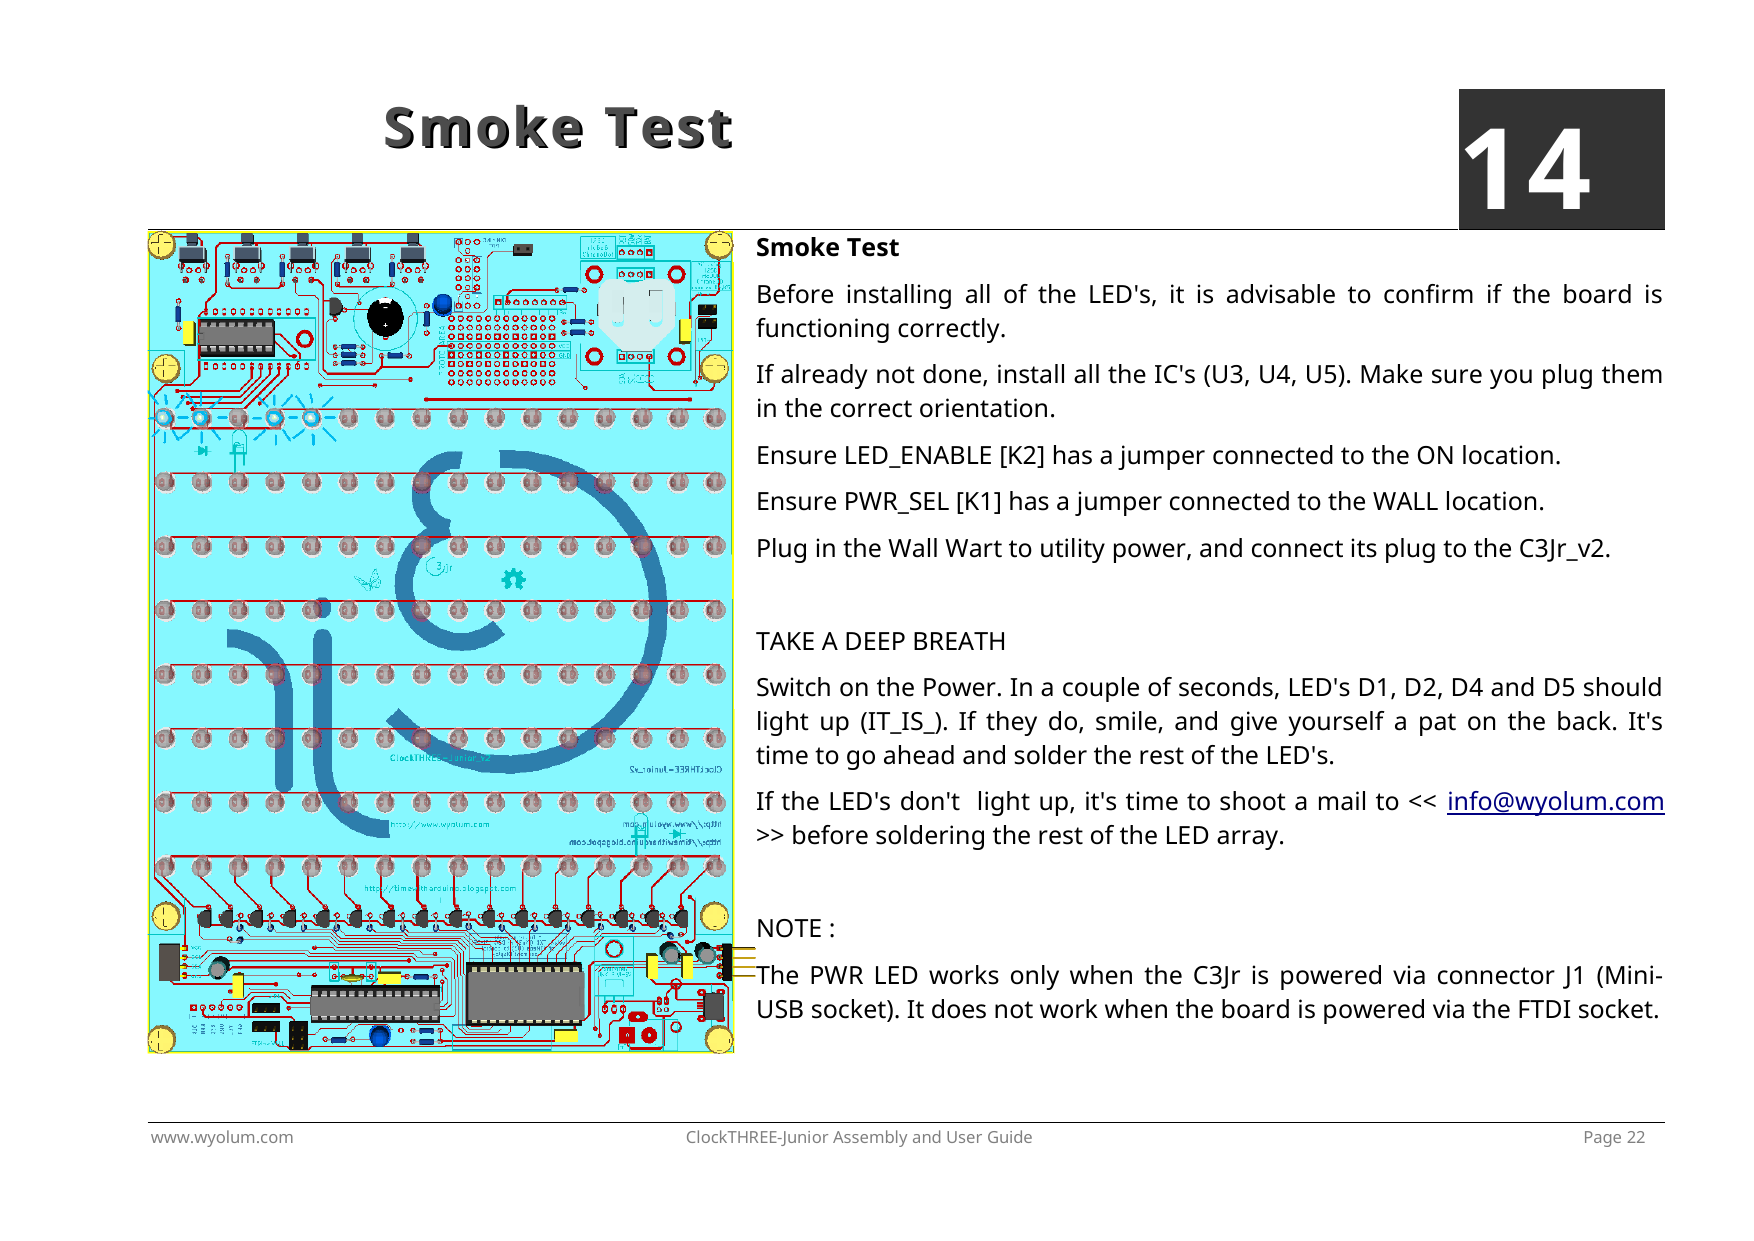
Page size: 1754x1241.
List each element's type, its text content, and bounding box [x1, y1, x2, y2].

table_cell [354, 183, 1458, 229]
table_cell [148, 183, 354, 229]
picture [147, 230, 756, 1054]
table_header Smoke Test [354, 89, 1458, 183]
table_header Smoke Test Before installing all of the LED's, it is advisable to confirm if the board is functioning correctly. If already not done, install all the IC's (U3, U4, U5). Make sure you plug them in the correct orientation. Ensure LED_ENABLE [K2] has a jumper connected to the ON location. Ensure PWR_SEL [K1] has a jumper connected to the WALL location. Plug in the Wall Wart to utility power, and connect its plug to the C3Jr_v2. TAKE A DEEP BREATH Switch on the Power. In a couple of seconds, LED's D1, D2, D4 and D5 should light up (IT_IS_). If they do, smile, and give yourself a pat on the back. It's time to go ahead and solder the rest of the LED's. If the LED's don't light up, it's time to shoot a mail to << info@wyolum.com >> before soldering the rest of the LED array. NOTE : The PWR LED works only when the C3Jr is powered via connector J1 (Mini-USB socket). It does not work when the board is powered via the FTDI socket. [756, 230, 1665, 1118]
table_header [148, 89, 354, 183]
table_header [148, 1054, 756, 1118]
table_header 14 [1459, 89, 1665, 229]
picture [158, 412, 168, 422]
